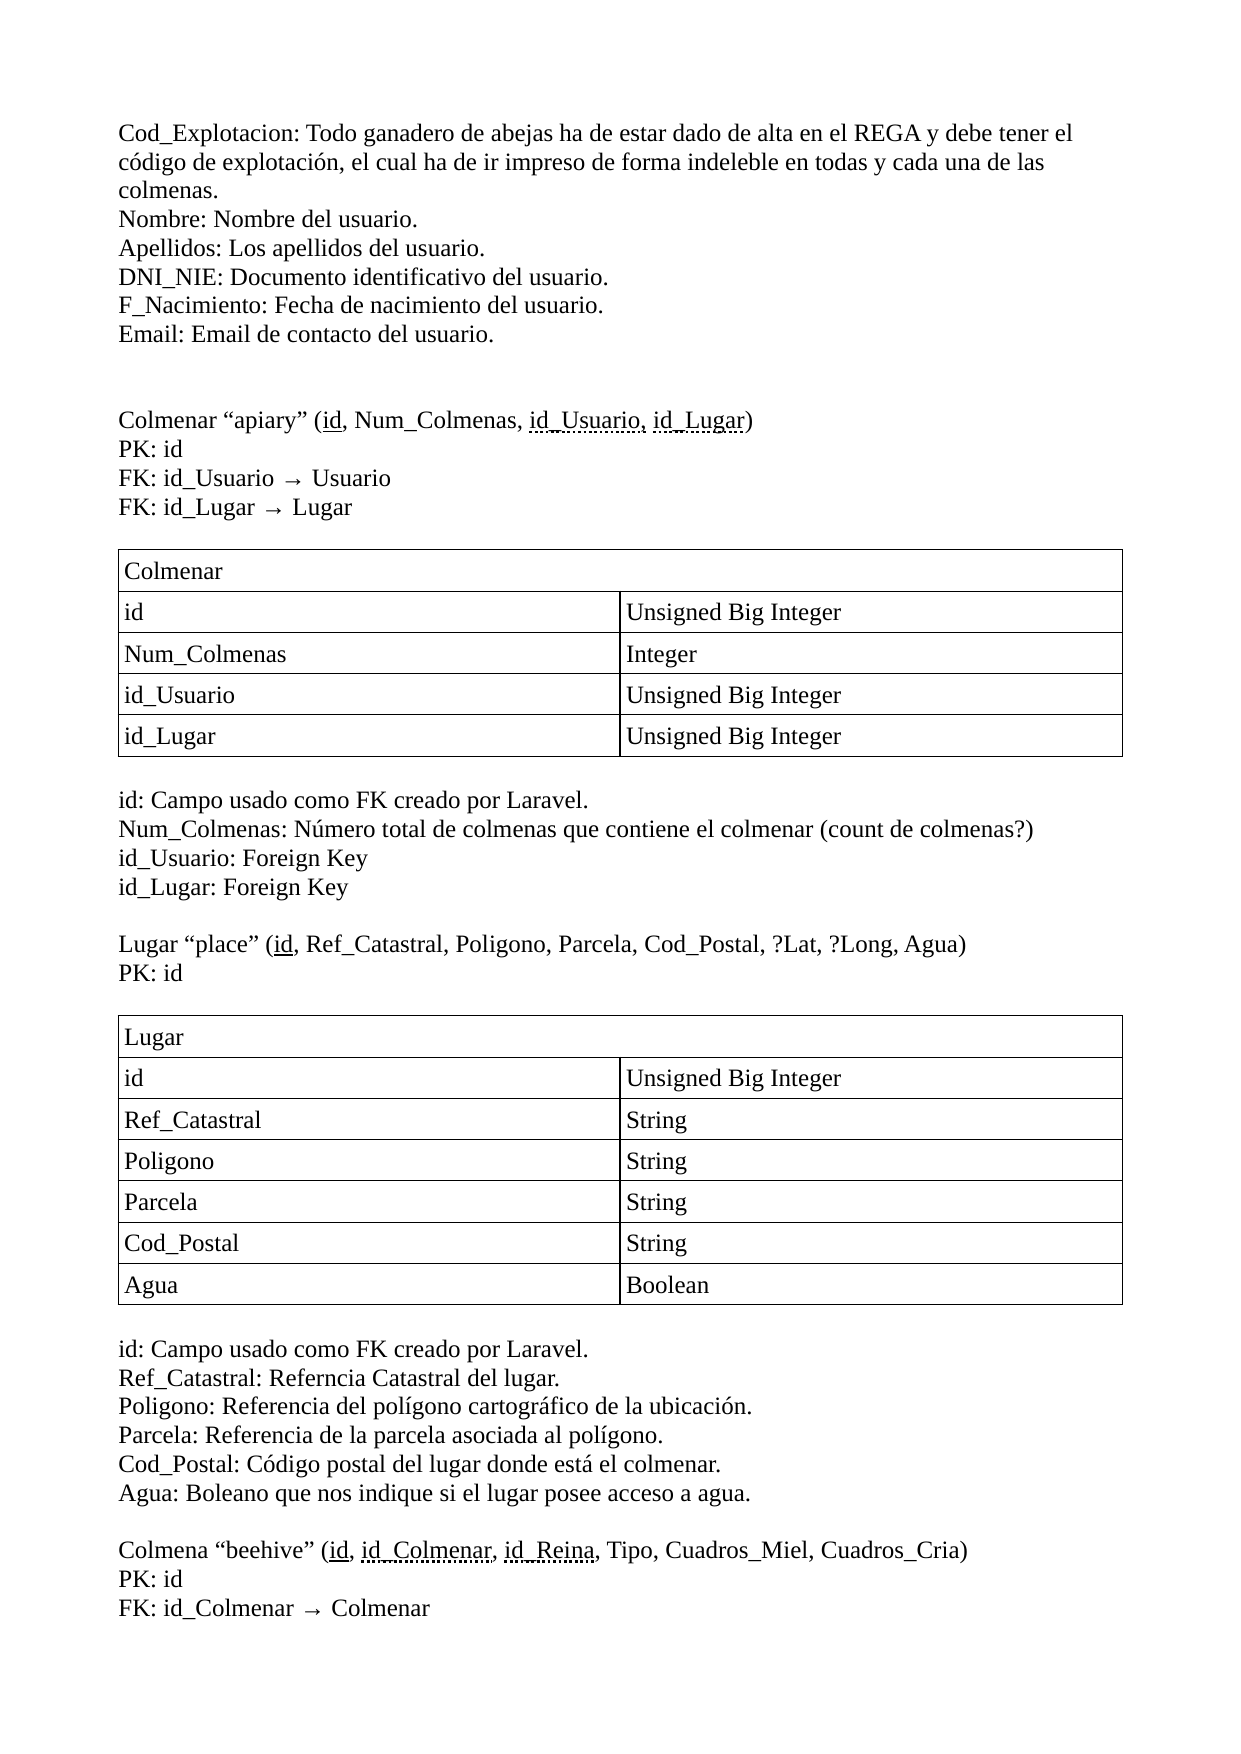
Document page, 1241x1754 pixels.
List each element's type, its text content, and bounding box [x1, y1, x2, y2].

table_cell Boolean [621, 1264, 1122, 1304]
text Parcela: Referencia de la parcela asociada al polígono. [118, 1420, 1122, 1449]
table_cell Unsigned Big Integer [621, 674, 1122, 714]
text Num_Colmenas: Número total de colmenas que contiene el colmenar (count de colmenas?) [118, 814, 1122, 843]
text Agua: Boleano que nos indique si el lugar posee acceso a agua. [118, 1478, 1122, 1506]
text id_Usuario: Foreign Key [118, 843, 1122, 872]
table_cell Cod_Postal [119, 1223, 619, 1263]
table_cell String [621, 1223, 1122, 1263]
table_cell id_Usuario [119, 674, 619, 714]
table_cell Num_Colmenas [119, 633, 619, 673]
text FK: id_Colmenar → Colmenar [118, 1593, 1122, 1621]
text Lugar “place” (id, Ref_Catastral, Poligono, Parcela, Cod_Postal, ?Lat, ?Long, Agua) [118, 929, 1122, 958]
text Poligono: Referencia del polígono cartográfico de la ubicación. [118, 1391, 1122, 1420]
text DNI_NIE: Documento identificativo del usuario. [118, 262, 1122, 291]
text Cod_Postal: Código postal del lugar donde está el colmenar. [118, 1449, 1122, 1478]
table_cell Unsigned Big Integer [621, 592, 1122, 632]
table_cell Ref_Catastral [119, 1099, 619, 1139]
text Colmenar “apiary” (id, Num_Colmenas, id_Usuario, id_Lugar) [118, 406, 1122, 434]
table_cell Parcela [119, 1181, 619, 1222]
text Nombre: Nombre del usuario. [118, 204, 1122, 233]
table_cell Unsigned Big Integer [621, 715, 1122, 756]
table_cell Agua [119, 1264, 619, 1304]
text Cod_Explotacion: Todo ganadero de abejas ha de estar dado de alta en el REGA y debe tener el código de explotación, el cual ha de ir impreso de forma indeleble en todas y cada una de las colmenas. [118, 118, 1122, 204]
table_cell Integer [621, 633, 1122, 673]
text id: Campo usado como FK creado por Laravel. [118, 1334, 1122, 1363]
table_cell id [119, 1058, 619, 1098]
text PK: id [118, 958, 1122, 987]
text FK: id_Lugar → Lugar [118, 492, 1122, 521]
text PK: id [118, 1564, 1122, 1593]
table_header Colmenar [119, 550, 1122, 591]
text F_Nacimiento: Fecha de nacimiento del usuario. [118, 291, 1122, 319]
text id_Lugar: Foreign Key [118, 872, 1122, 900]
text Ref_Catastral: Referncia Catastral del lugar. [118, 1363, 1122, 1391]
table_cell id_Lugar [119, 715, 619, 756]
text Email: Email de contacto del usuario. [118, 319, 1122, 348]
table_cell id [119, 592, 619, 632]
text id: Campo usado como FK creado por Laravel. [118, 785, 1122, 814]
text Colmena “beehive” (id, id_Colmenar, id_Reina, Tipo, Cuadros_Miel, Cuadros_Cria) [118, 1535, 1122, 1564]
text PK: id [118, 434, 1122, 463]
table_cell String [621, 1140, 1122, 1180]
text Apellidos: Los apellidos del usuario. [118, 233, 1122, 262]
text FK: id_Usuario → Usuario [118, 463, 1122, 492]
table_cell String [621, 1181, 1122, 1222]
table_cell String [621, 1099, 1122, 1139]
table_cell Poligono [119, 1140, 619, 1180]
table_cell Unsigned Big Integer [621, 1058, 1122, 1098]
table_header Lugar [119, 1016, 1122, 1057]
